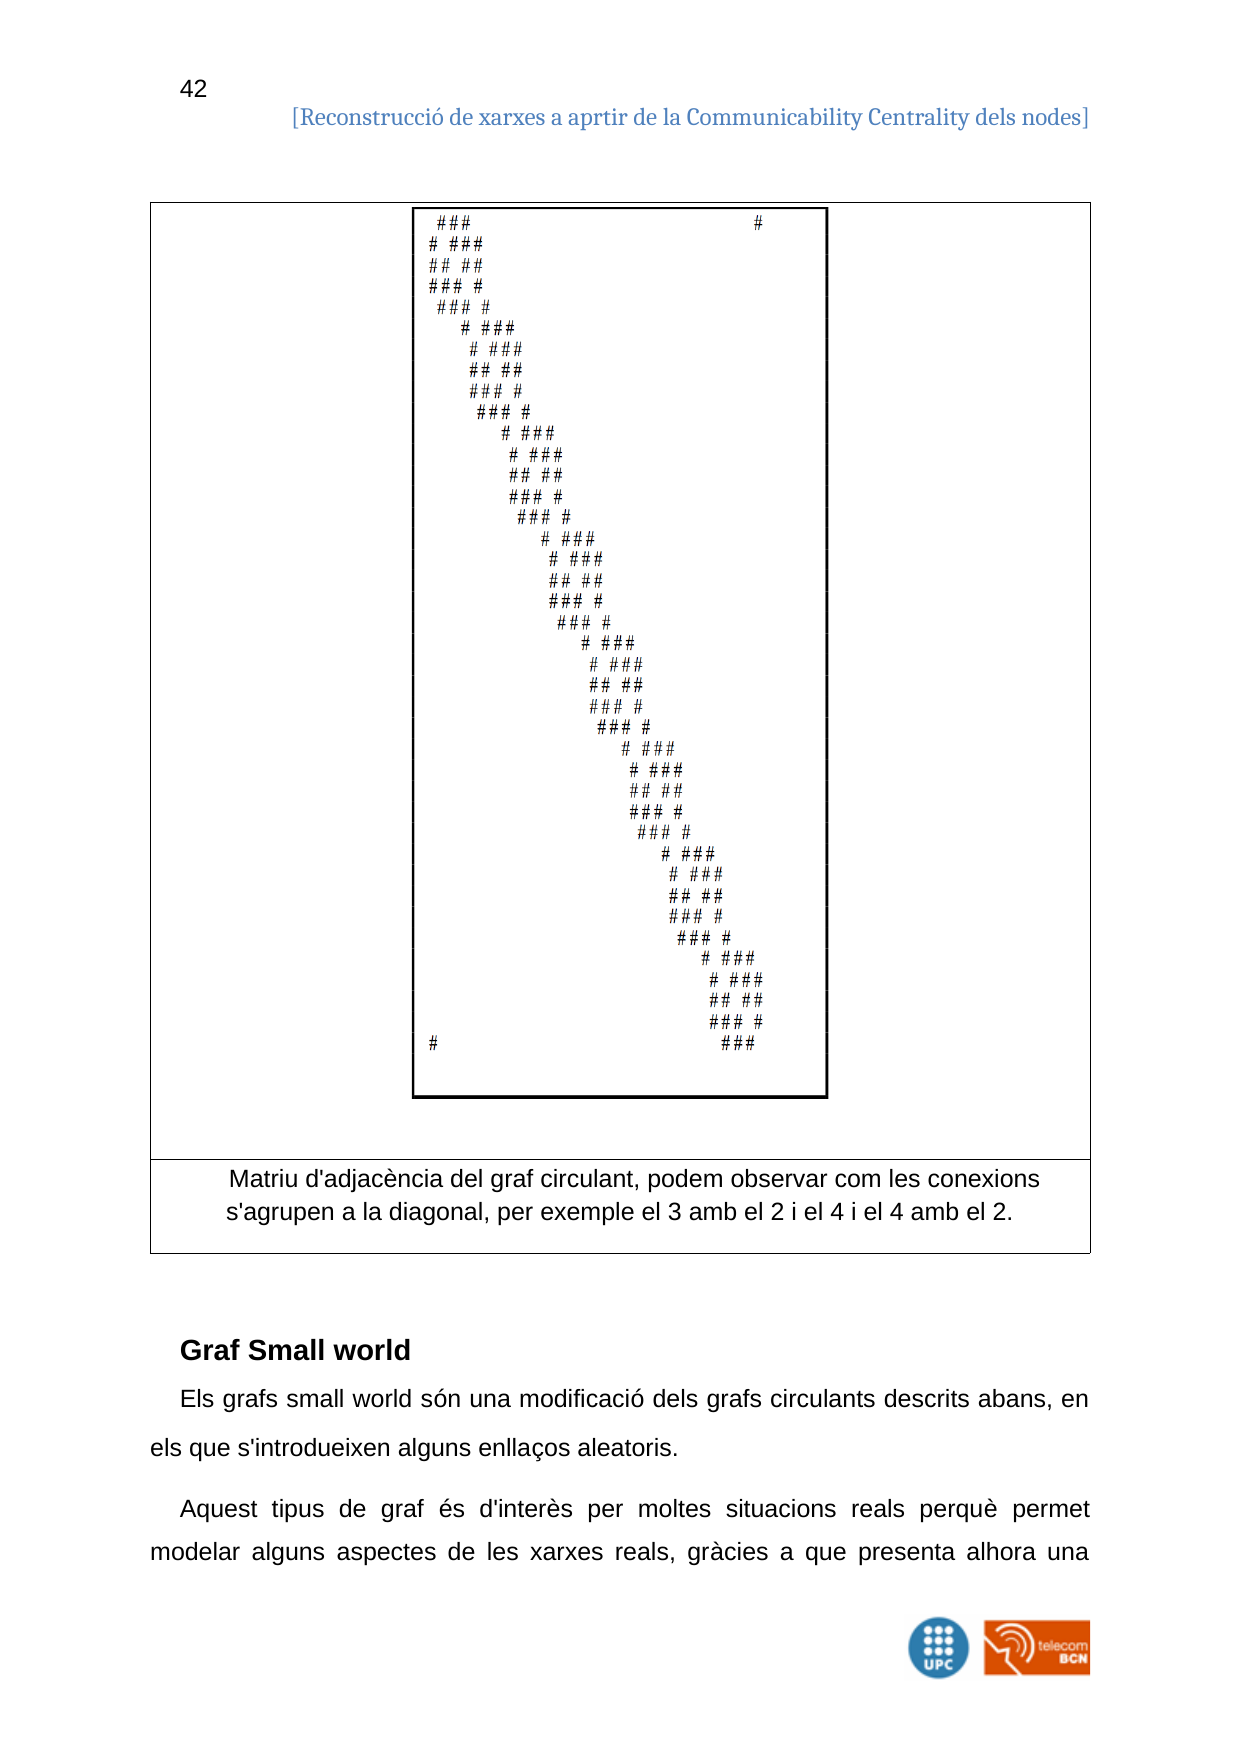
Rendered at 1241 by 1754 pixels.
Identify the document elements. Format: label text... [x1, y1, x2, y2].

text Aquest tipus de graf és d'interès per moltes situacions reals perquè permet modelar alguns aspectes de les xarxes reals, gràcies a que presenta alhora una [150, 1494, 1090, 1566]
text Els grafs small world són una modificació dels grafs circulants descrits abans, en els que s'introdueixen alguns enllaços aleatoris. [150, 1384, 1090, 1464]
picture [411, 207, 829, 1099]
table_header [151, 203, 1090, 207]
table_header [151, 208, 1090, 1158]
table_cell Matriu d'adjacència del graf circulant, podem observar com les conexions s'agrupen a la diagonal, per exemple el 3 amb el 2 i el 4 i el 4 amb el 2. [151, 1160, 1090, 1253]
picture [904, 1614, 1091, 1681]
subtitle Graf Small world [150, 1333, 1090, 1367]
